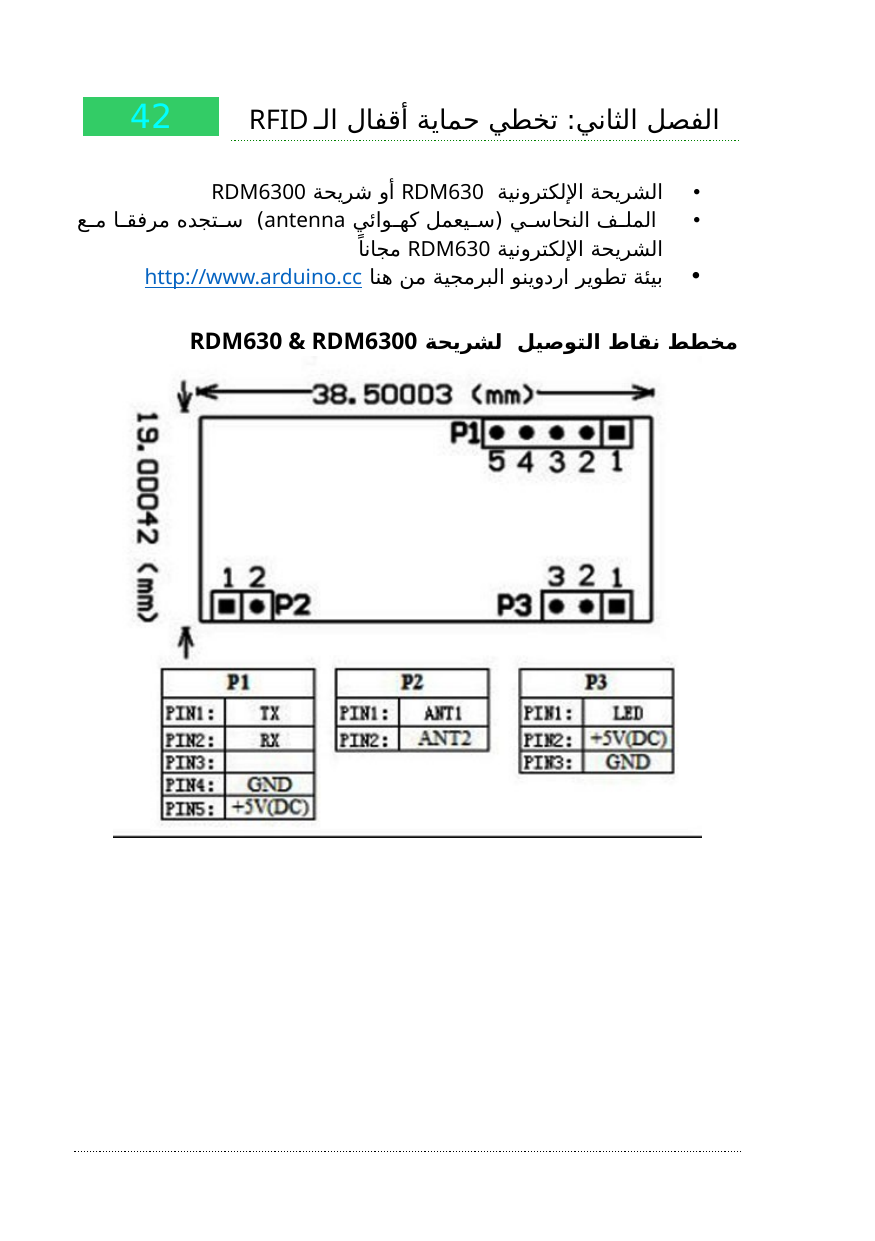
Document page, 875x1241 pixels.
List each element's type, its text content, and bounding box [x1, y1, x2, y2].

picture [113, 356, 702, 838]
list الشريحة الإلكترونية RDM630 أو شريحة RDM6300 [77, 177, 701, 206]
list الملف النحاسي (سيعمل كهوائي antenna) ستجده مرفقا مع الشريحة الإلكترونية RDM630 مجاناً [77, 206, 701, 262]
list بيئة تطوير اردوينو البرمجية من هنا http://www.arduino.cc [77, 262, 701, 291]
text مخطط نقاط التوصيل لشريحة RDM630 & RDM6300 [77, 325, 738, 356]
